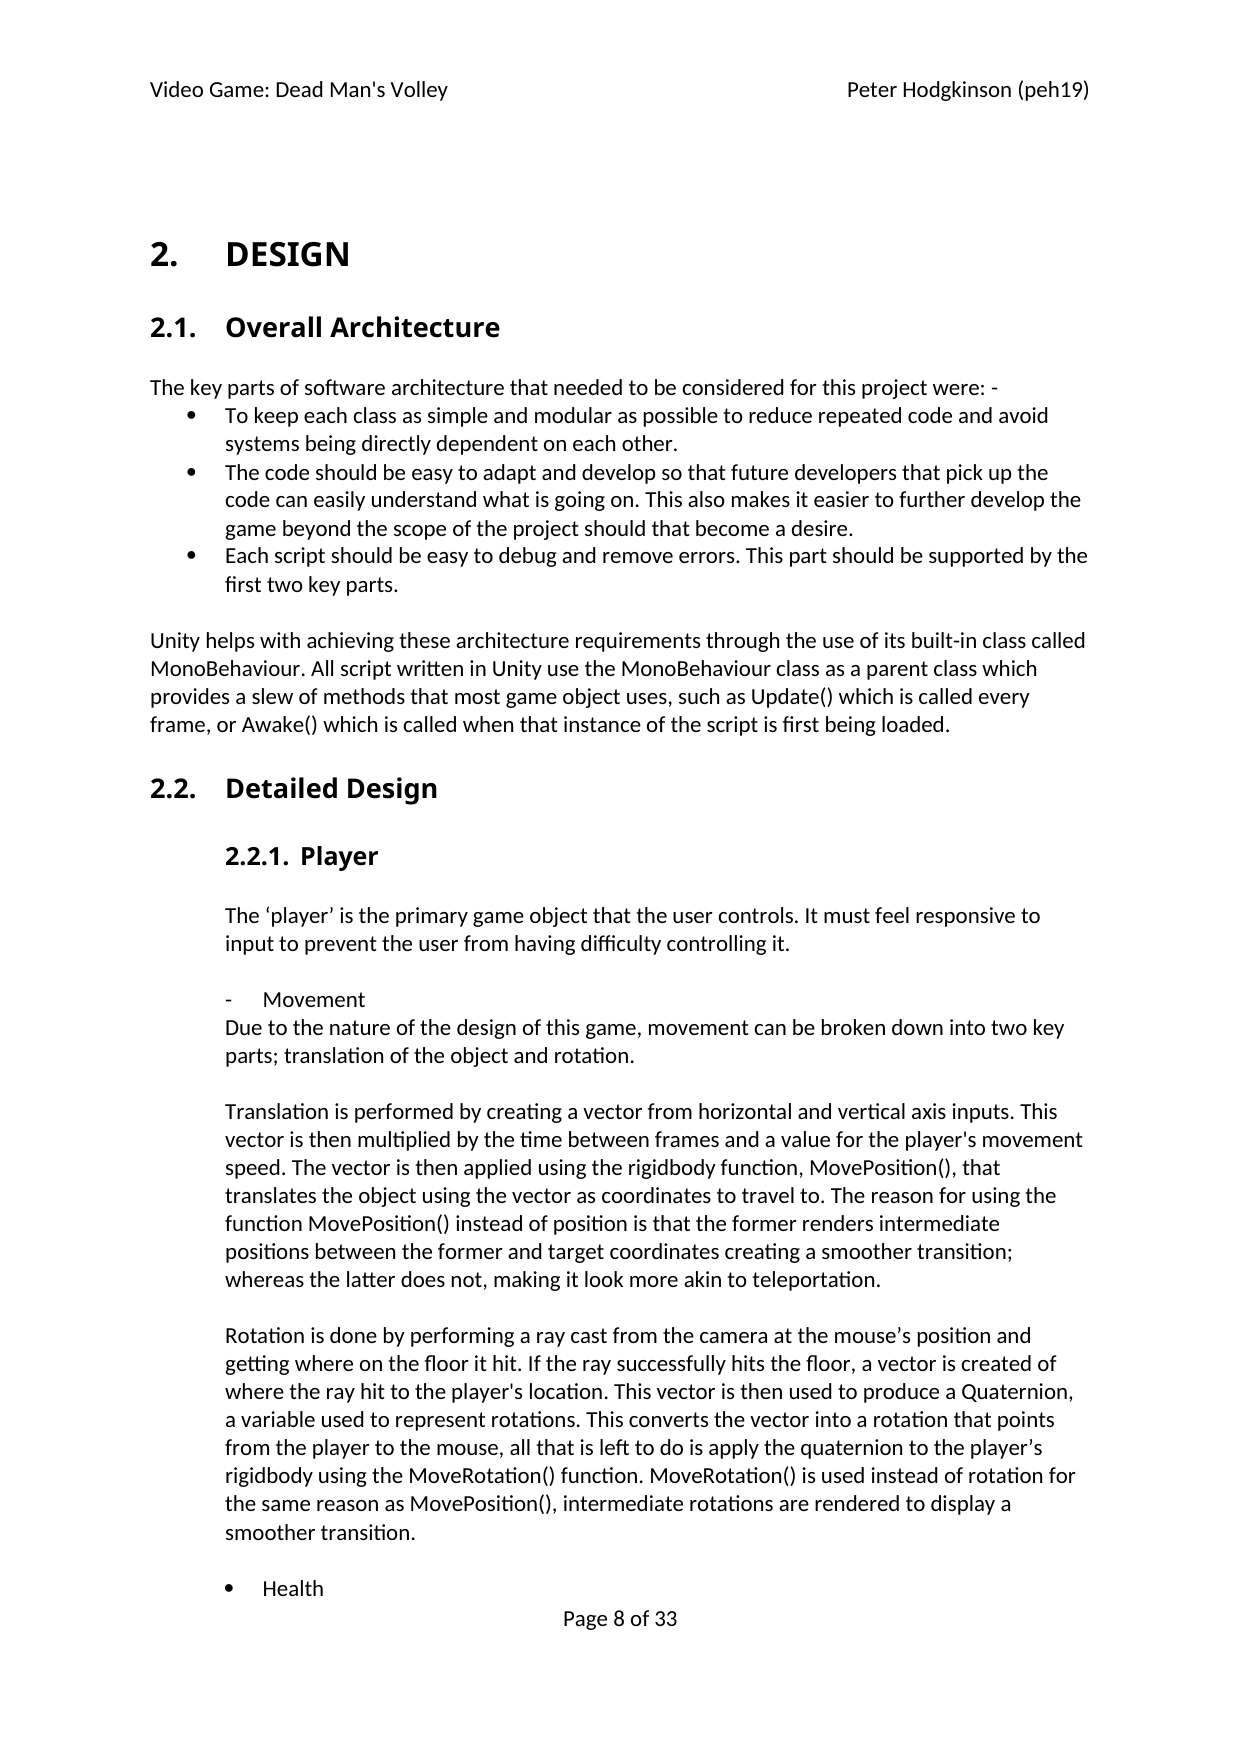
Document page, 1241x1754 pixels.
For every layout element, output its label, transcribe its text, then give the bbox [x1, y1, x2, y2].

subtitle 2. DESIGN [150, 231, 1090, 276]
list Due to the nature of the design of this game, movement can be broken down into two key parts; translation of the object and rotation. [225, 1013, 1090, 1069]
subtitle 2.1. Overall Architecture [150, 309, 1090, 346]
list The ‘player’ is the primary game object that the user controls. It must feel responsive to input to prevent the user from having difficulty controlling it. [225, 901, 1090, 957]
subtitle 2.2. Detailed Design [150, 770, 1090, 807]
text Unity helps with achieving these architecture requirements through the use of its built-in class called MonoBehaviour. All script written in Unity use the MonoBehaviour class as a parent class which provides a slew of methods that most game object uses, such as Update() which is called every frame, or Awake() which is called when that instance of the script is first being loaded. [150, 626, 1090, 738]
list Rotation is done by performing a ray cast from the camera at the mouse’s position and getting where on the floor it hit. If the ray successfully hits the floor, a vector is created of where the ray hit to the player's location. This vector is then used to produce a Quaternion, a variable used to represent rotations. This converts the vector into a rotation that points from the player to the mouse, all that is left to do is apply the quaternion to the player’s rigidbody using the MoveRotation() function. MoveRotation() is used instead of rotation for the same reason as MovePosition(), intermediate rotations are rendered to display a smoother transition. [225, 1321, 1090, 1546]
list Health [225, 1574, 1090, 1602]
list Each script should be easy to debug and remove errors. This part should be supported by the first two key parts. [187, 542, 1090, 598]
list Movement [225, 985, 1090, 1013]
text The key parts of software architecture that needed to be considered for this project were: - [150, 373, 1090, 402]
subtitle 2.2.1. Player [225, 839, 1090, 873]
list The code should be easy to adapt and develop so that future developers that pick up the code can easily understand what is going on. This also makes it easier to further develop the game beyond the scope of the project should that become a desire. [187, 458, 1090, 542]
list To keep each class as simple and modular as possible to reduce repeated code and avoid systems being directly dependent on each other. [187, 402, 1090, 458]
list Translation is performed by creating a vector from horizontal and vertical axis inputs. This vector is then multiplied by the time between frames and a value for the player's movement speed. The vector is then applied using the rigidbody function, MovePosition(), that translates the object using the vector as coordinates to travel to. The reason for using the function MovePosition() instead of position is that the former renders intermediate positions between the former and target coordinates creating a smoother transition; whereas the latter does not, making it look more akin to teleportation. [225, 1097, 1090, 1293]
